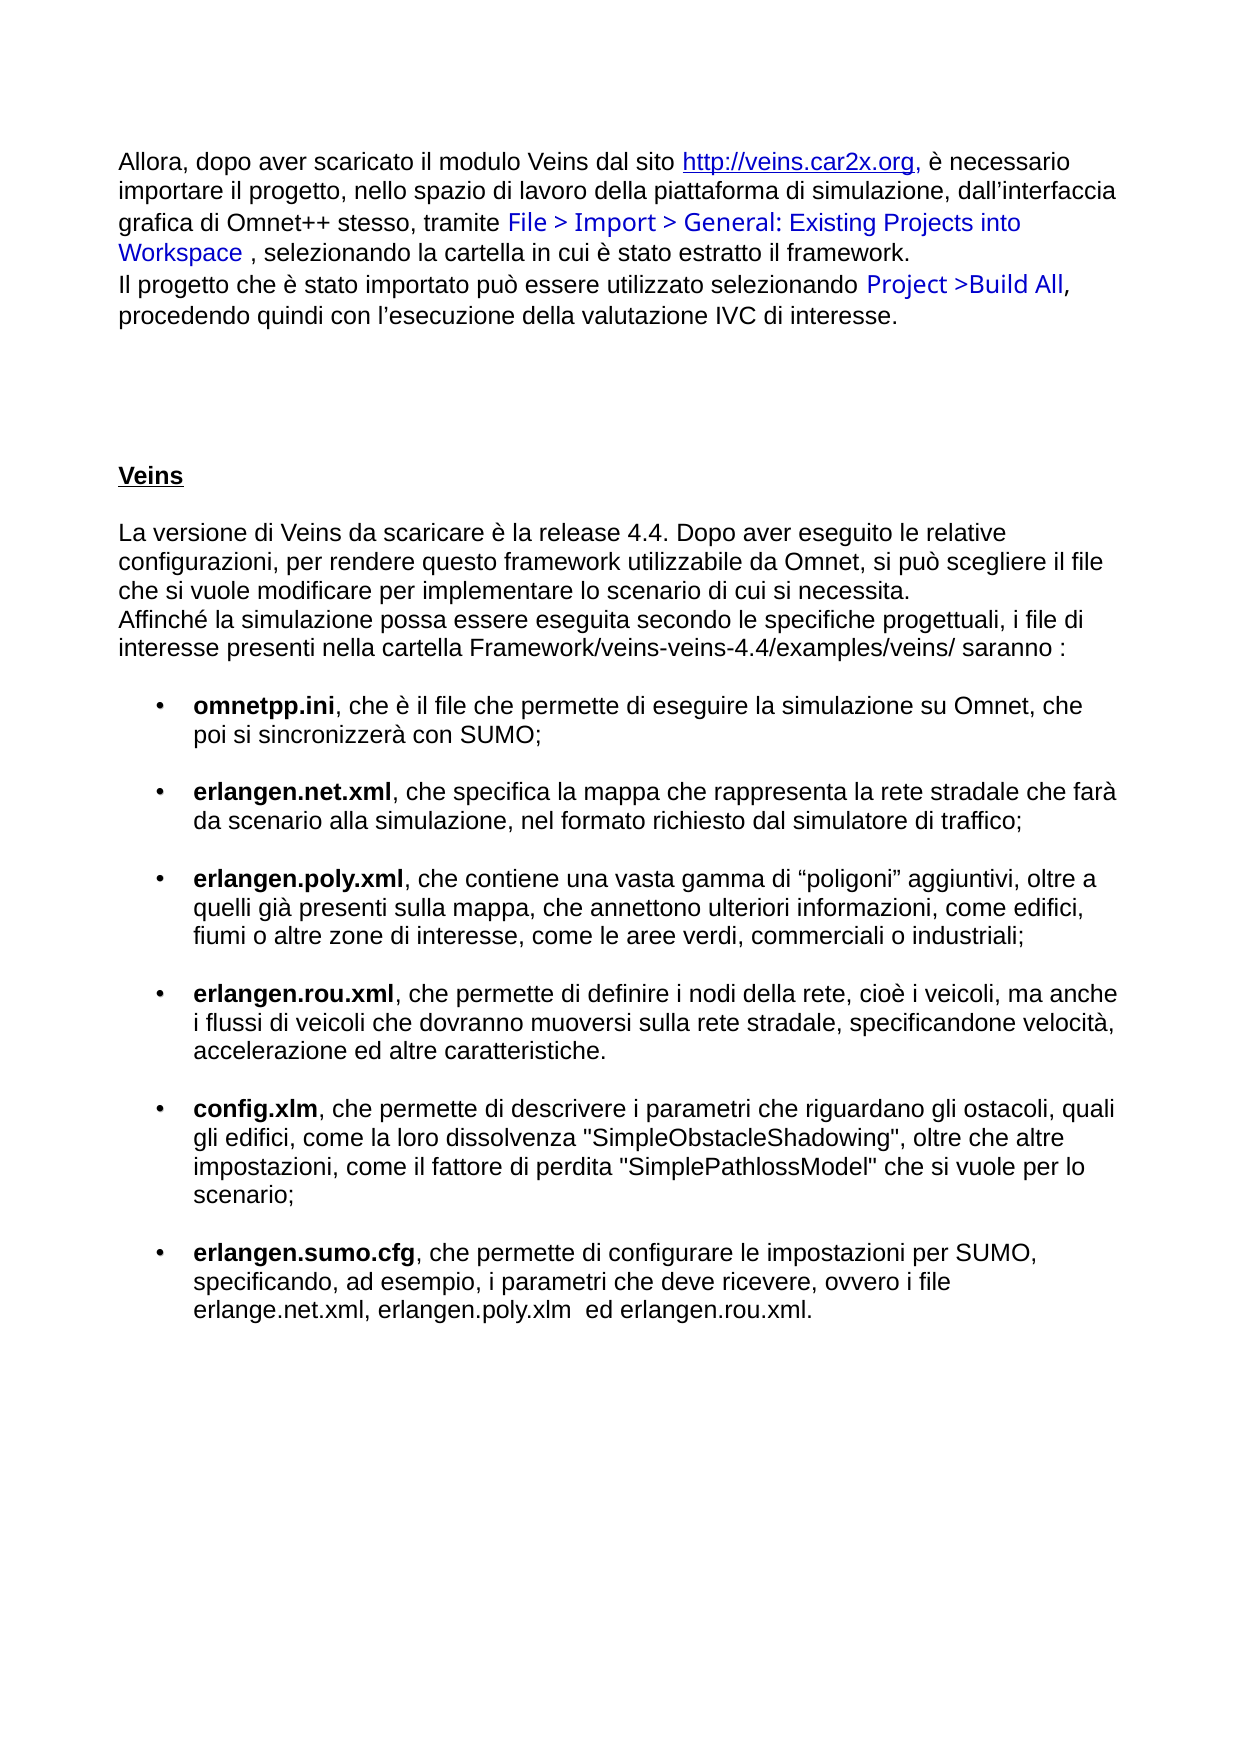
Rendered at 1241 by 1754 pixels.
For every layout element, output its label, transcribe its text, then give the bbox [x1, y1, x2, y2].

text Allora, dopo aver scaricato il modulo Veins dal sito http://veins.car2x.org, è necessario importare il progetto, nello spazio di lavoro della piattaforma di simulazione, dall’interfaccia grafica di Omnet++ stesso, tramite File > Import > General: Existing Projects into Workspace , selezionando la cartella in cui è stato estratto il framework. [118, 147, 1122, 267]
list erlangen.rou.xml, che permette di definire i nodi della rete, cioè i veicoli, ma anche i flussi di veicoli che dovranno muoversi sulla rete stradale, specificandone velocità, accelerazione ed altre caratteristiche. [156, 979, 1122, 1065]
text Affinché la simulazione possa essere eseguita secondo le specifiche progettuali, i file di interesse presenti nella cartella Framework/veins-veins-4.4/examples/veins/ saranno : [118, 605, 1122, 662]
list erlangen.poly.xml, che contiene una vasta gamma di “poligoni” aggiuntivi, oltre a quelli già presenti sulla mappa, che annettono ulteriori informazioni, come edifici, fiumi o altre zone di interesse, come le aree verdi, commerciali o industriali; [156, 864, 1122, 950]
text Il progetto che è stato importato può essere utilizzato selezionando Project >Build All, procedendo quindi con l’esecuzione della valutazione IVC di interesse. [118, 267, 1122, 330]
text Veins [118, 461, 1122, 490]
list omnetpp.ini, che è il file che permette di eseguire la simulazione su Omnet, che poi si sincronizzerà con SUMO; [156, 691, 1122, 748]
list config.xlm, che permette di descrivere i parametri che riguardano gli ostacoli, quali gli edifici, come la loro dissolvenza "SimpleObstacleShadowing", oltre che altre impostazioni, come il fattore di perdita "SimplePathlossModel" che si vuole per lo scenario; [156, 1094, 1122, 1209]
list erlangen.sumo.cfg, che permette di configurare le impostazioni per SUMO, specificando, ad esempio, i parametri che deve ricevere, ovvero i file erlange.net.xml, erlangen.poly.xlm ed erlangen.rou.xml. [156, 1238, 1122, 1324]
list erlangen.net.xml, che specifica la mappa che rappresenta la rete stradale che farà da scenario alla simulazione, nel formato richiesto dal simulatore di traffico; [156, 777, 1122, 835]
text La versione di Veins da scaricare è la release 4.4. Dopo aver eseguito le relative configurazioni, per rendere questo framework utilizzabile da Omnet, si può scegliere il file che si vuole modificare per implementare lo scenario di cui si necessita. [118, 518, 1122, 605]
